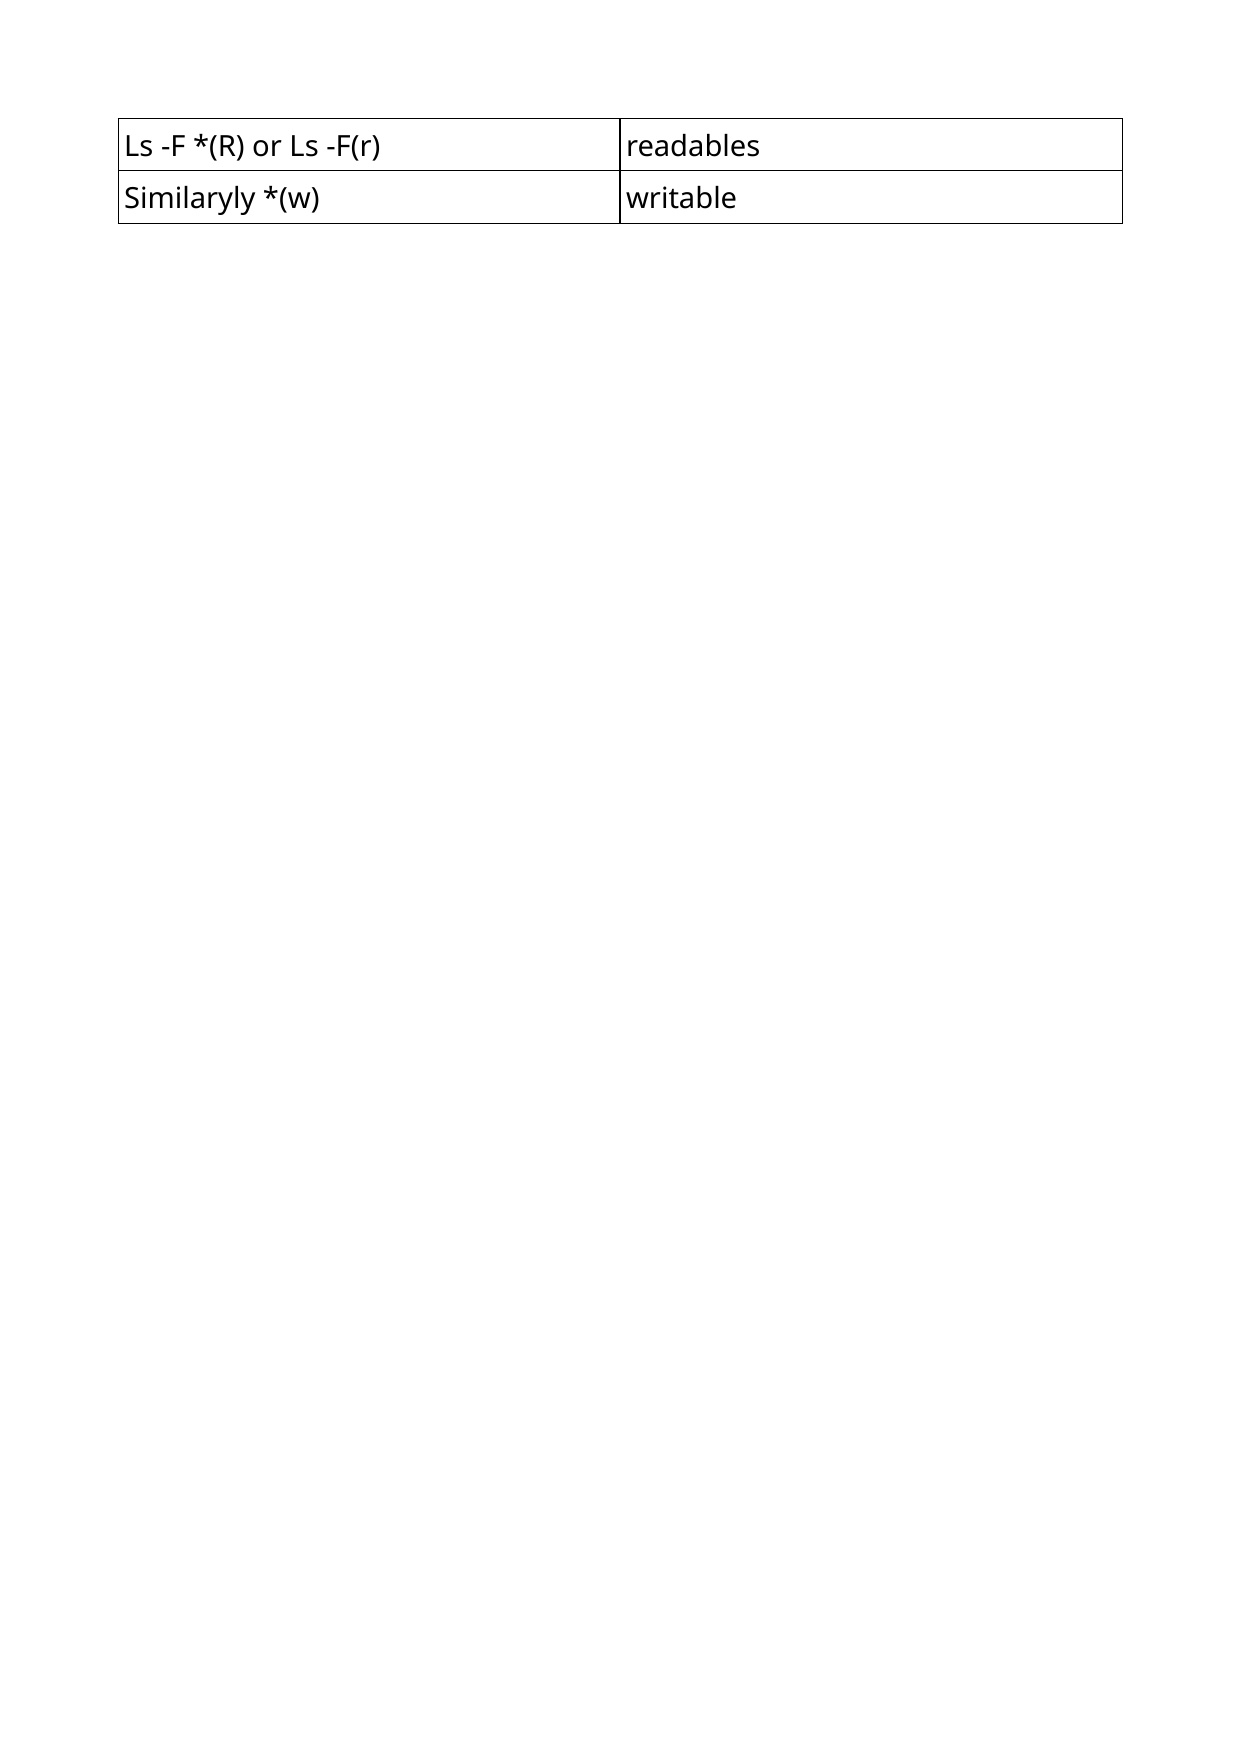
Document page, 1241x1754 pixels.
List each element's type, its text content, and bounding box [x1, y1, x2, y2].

table_cell readables [621, 119, 1122, 170]
table_cell writable [621, 171, 1122, 222]
table_cell Ls -F *(R) or Ls -F(r) [119, 119, 619, 170]
table_cell Similaryly *(w) [119, 171, 619, 222]
